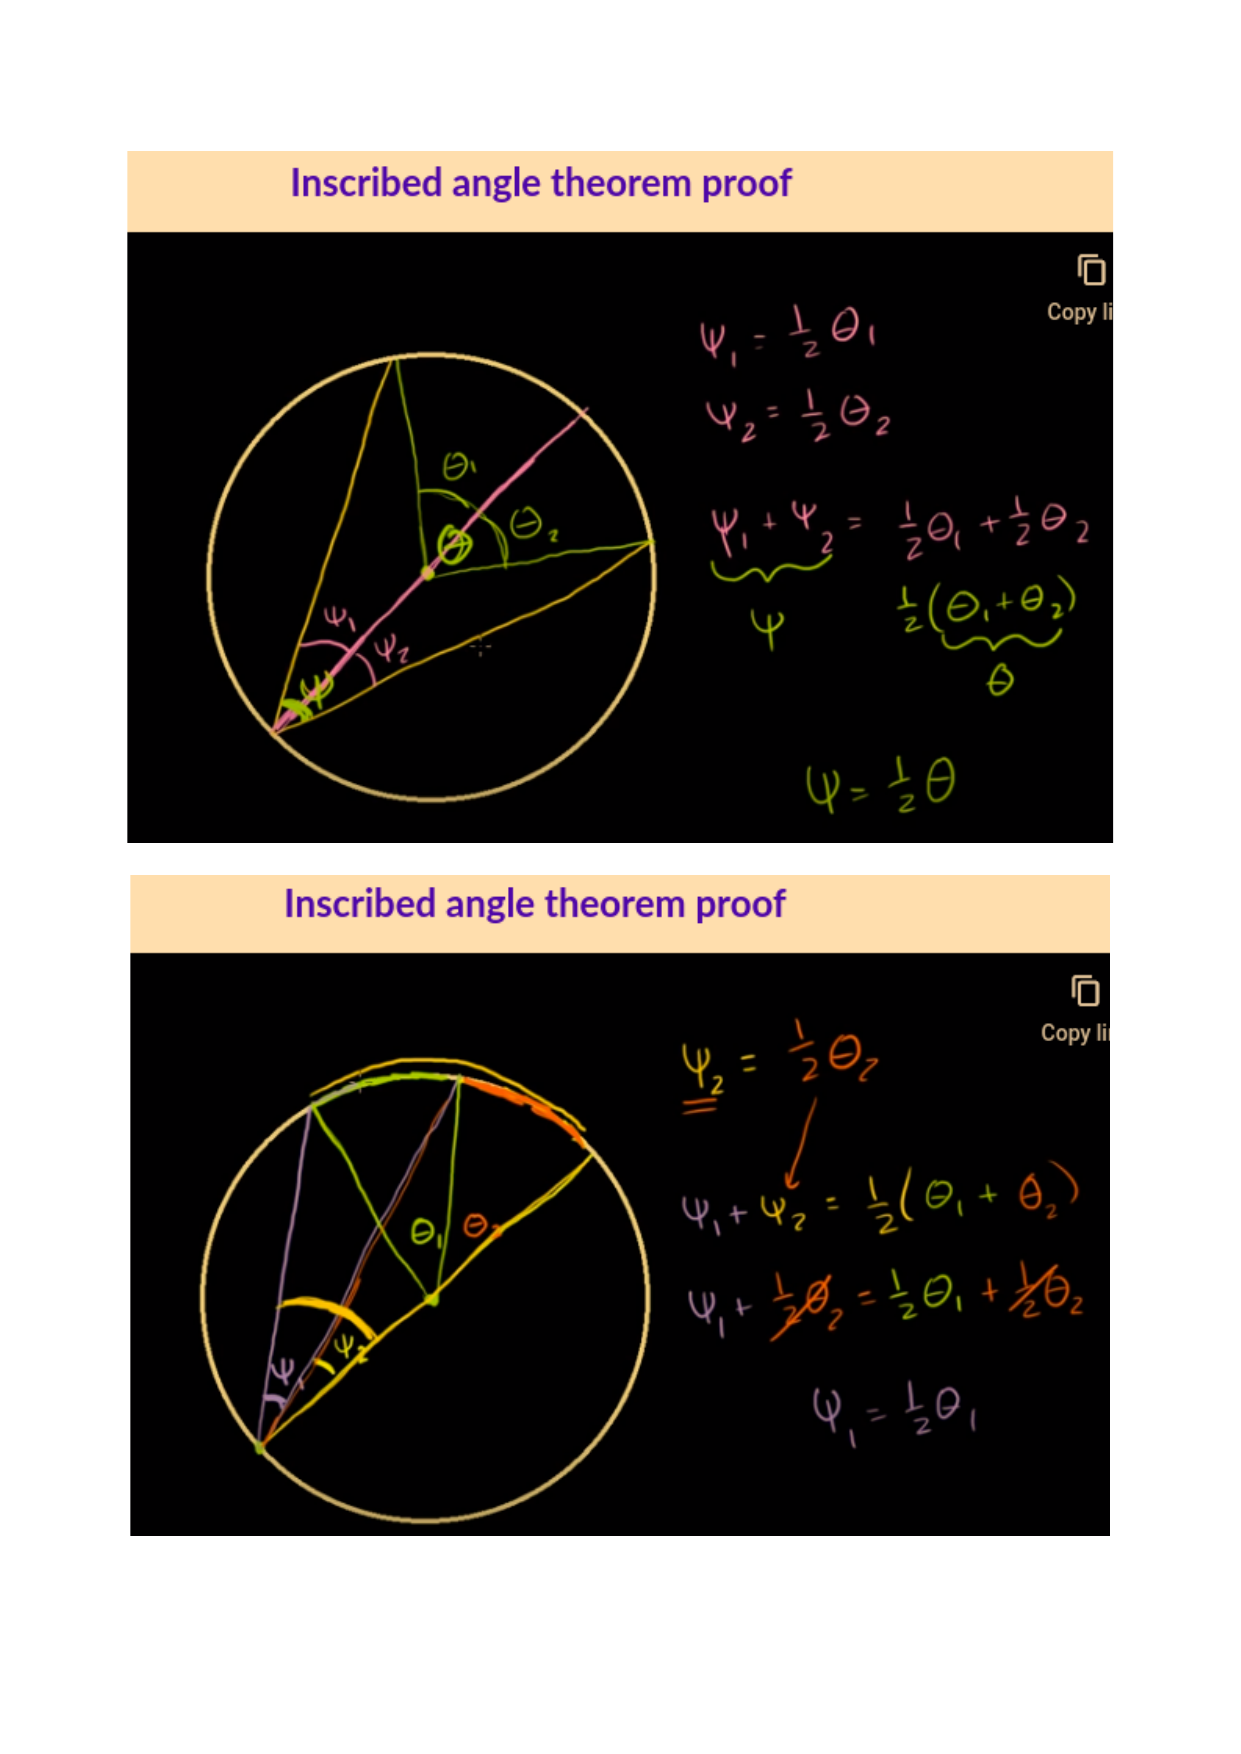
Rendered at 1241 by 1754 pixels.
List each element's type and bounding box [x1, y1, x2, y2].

picture [127, 151, 1114, 843]
picture [130, 875, 1110, 1536]
